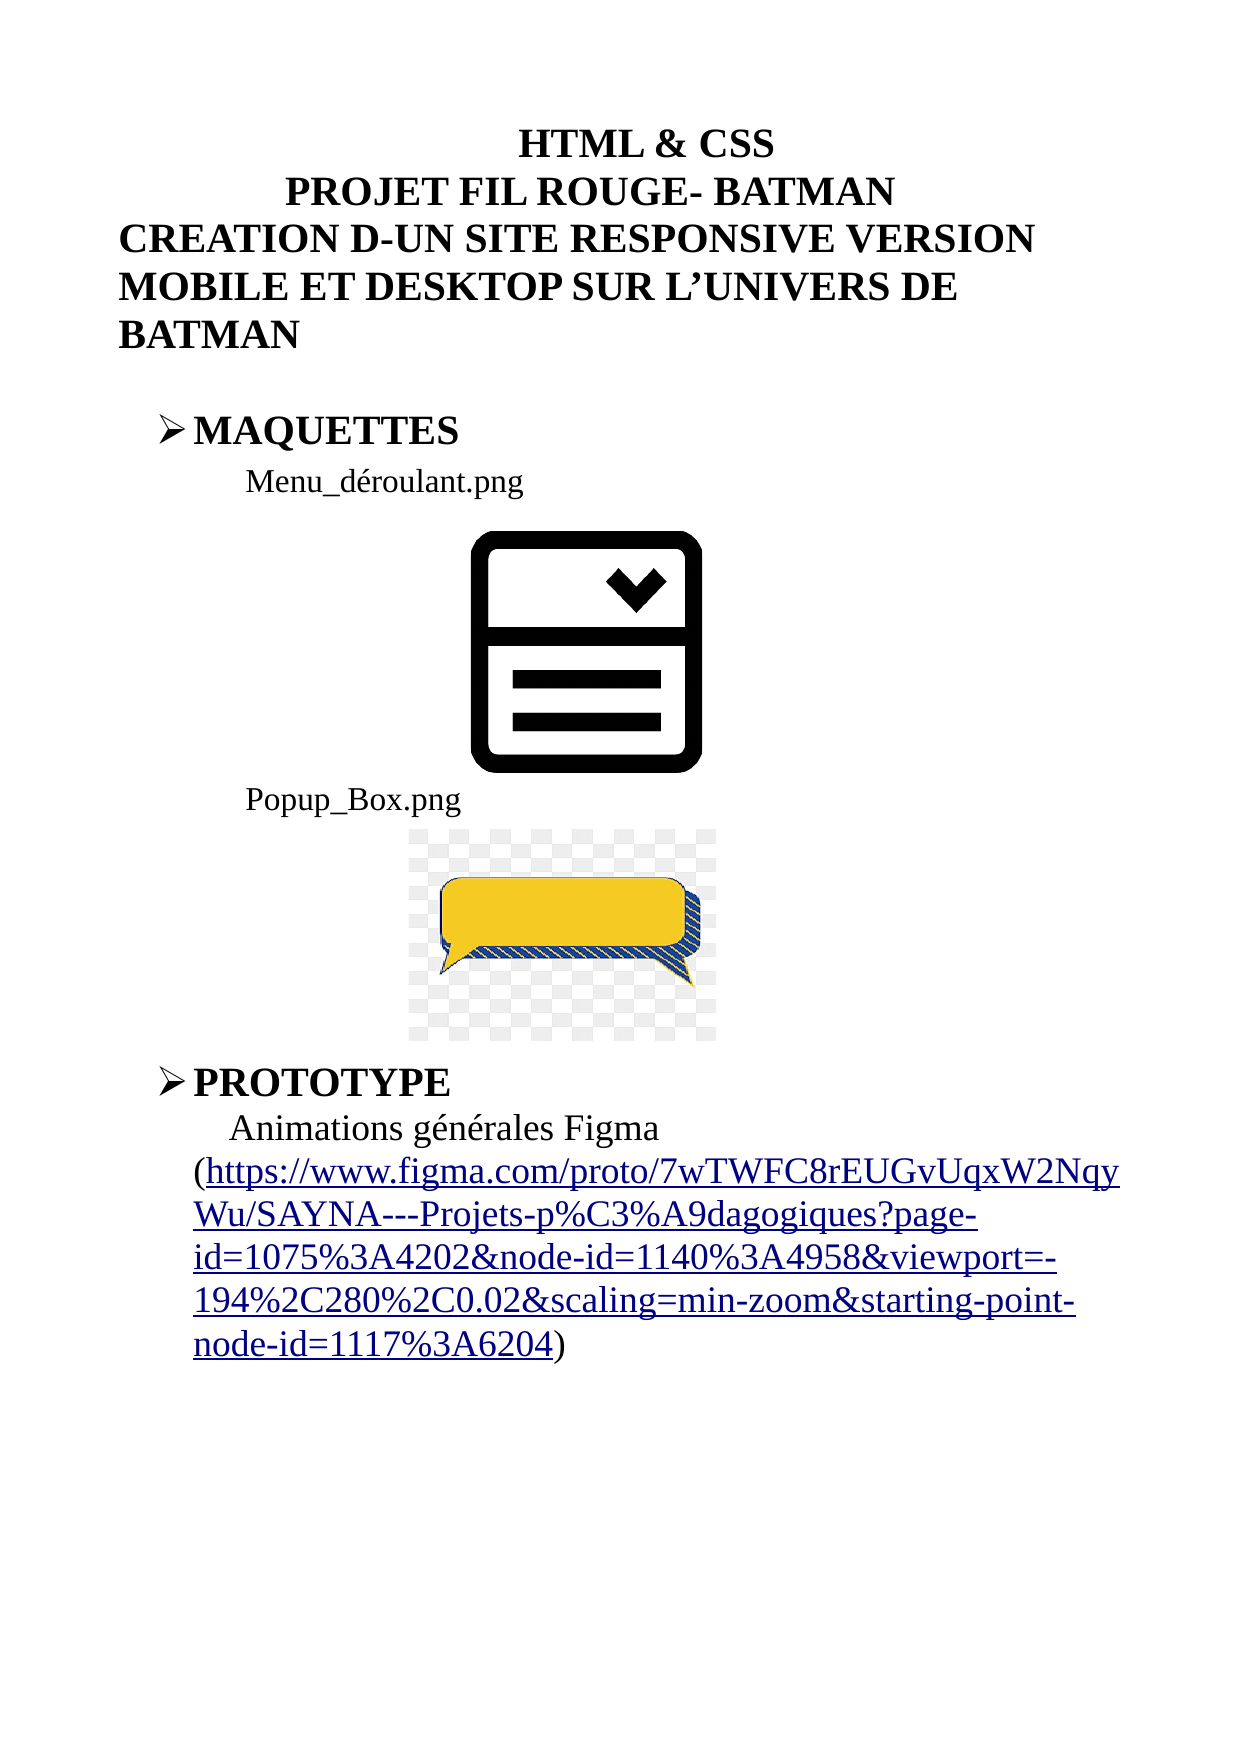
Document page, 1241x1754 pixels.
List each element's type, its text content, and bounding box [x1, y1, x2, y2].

text PROJET FIL ROUGE- BATMAN [118, 166, 1122, 214]
list PROTOTYPE [156, 1057, 1122, 1105]
picture [470, 531, 703, 773]
list MAQUETTES [156, 406, 1122, 454]
text Popup_Box.png [118, 779, 1122, 818]
list Animations générales Figma (https://www.figma.com/proto/7wTWFC8rEUGvUqxW2NqyWu/SAYNA---Projets-p%C3%A9dagogiques?page-id=1075%3A4202&node-id=1140%3A4958&viewport=-194%2C280%2C0.02&scaling=min-zoom&starting-point-node-id=1117%3A6204) [156, 1105, 1122, 1364]
list Menu_déroulant.png [156, 454, 1122, 502]
text HTML & CSS [118, 118, 1122, 166]
picture [408, 829, 717, 1041]
text CREATION D-UN SITE RESPONSIVE VERSION MOBILE ET DESKTOP SUR L’UNIVERS DE BATMAN [118, 214, 1122, 358]
